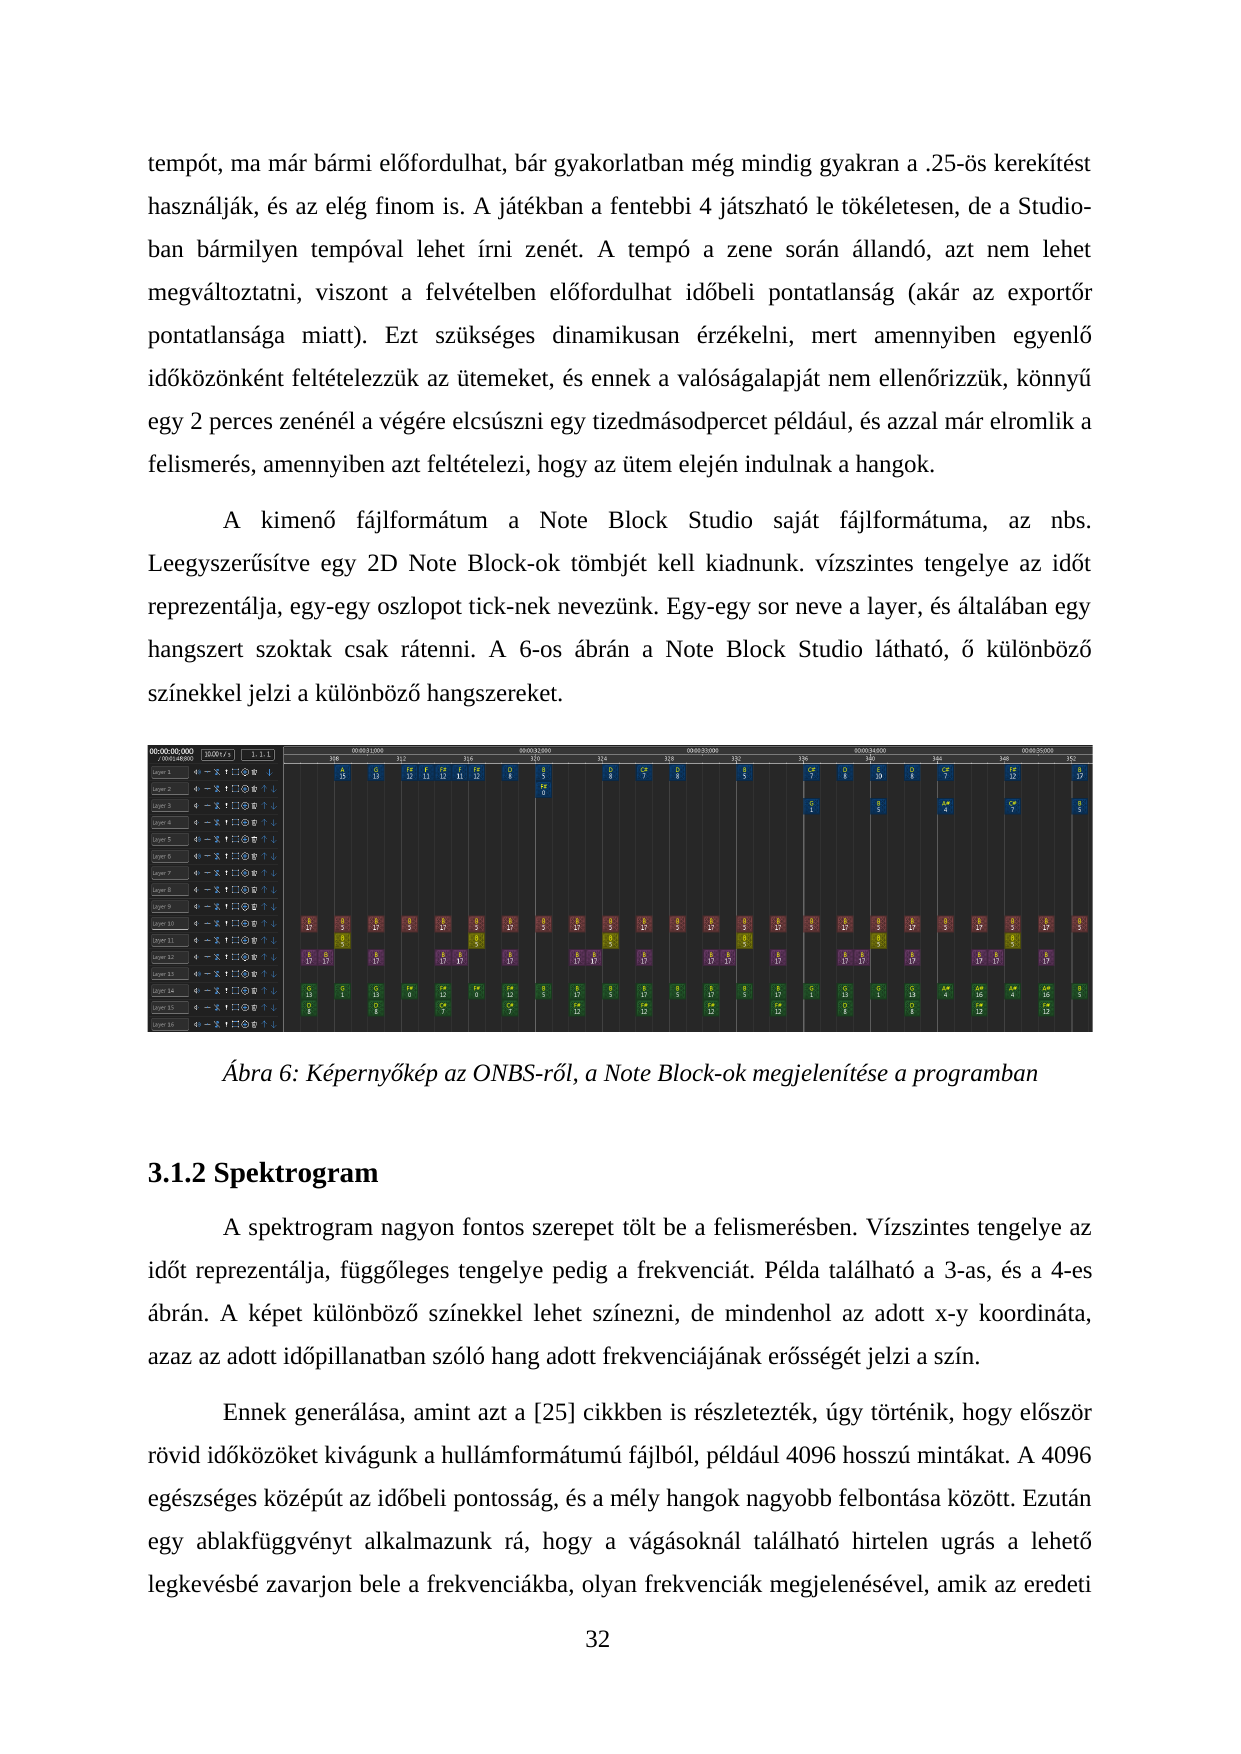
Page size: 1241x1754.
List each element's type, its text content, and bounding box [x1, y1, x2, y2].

picture [147, 745, 1093, 1032]
subtitle [148, 733, 1092, 745]
subtitle Spektrogram [148, 1087, 1092, 1189]
text Ábra 6: Képernyőkép az ONBS-ről, a Note Block-ok megjelenítése a programban [148, 1032, 1092, 1087]
text A spektrogram nagyon fontos szerepet tölt be a felismerésben. Vízszintes tengelye az időt reprezentálja, függőleges tengelye pedig a frekvenciát. Példa található a 3-as, és a 4-es ábrán. A képet különböző színekkel lehet színezni, de mindenhol az adott x-y koordináta, azaz az adott időpillanatban szóló hang adott frekvenciájának erősségét jelzi a szín. [148, 1212, 1092, 1370]
text tempót, ma már bármi előfordulhat, bár gyakorlatban még mindig gyakran a .25-ös kerekítést használják, és az elég finom is. A játékban a fentebbi 4 játszható le tökéletesen, de a Studio-ban bármilyen tempóval lehet írni zenét. A tempó a zene során állandó, azt nem lehet megváltoztatni, viszont a felvételben előfordulhat időbeli pontatlanság (akár az exportőr pontatlansága miatt). Ezt szükséges dinamikusan érzékelni, mert amennyiben egyenlő időközönként feltételezzük az ütemeket, és ennek a valóságalapját nem ellenőrizzük, könnyű egy 2 perces zenénél a végére elcsúszni egy tizedmásodpercet például, és azzal már elromlik a felismerés, amennyiben azt feltételezi, hogy az ütem elején indulnak a hangok. [148, 148, 1092, 478]
text Ennek generálása, amint azt a [25] cikkben is részletezték, úgy történik, hogy először rövid időközöket kivágunk a hullámformátumú fájlból, például 4096 hosszú mintákat. A 4096 egészséges középút az időbeli pontosság, és a mély hangok nagyobb felbontása között. Ezután egy ablakfüggvényt alkalmazunk rá, hogy a vágásoknál található hirtelen ugrás a lehető legkevésbé zavarjon bele a frekvenciákba, olyan frekvenciák megjelenésével, amik az eredeti [148, 1397, 1092, 1598]
text A kimenő fájlformátum a Note Block Studio saját fájlformátuma, az nbs. Leegyszerűsítve egy 2D Note Block-ok tömbjét kell kiadnunk. vízszintes tengelye az időt reprezentálja, egy-egy oszlopot tick-nek nevezünk. Egy-egy sor neve a layer, és általában egy hangszert szoktak csak rátenni. A 6-os ábrán a Note Block Studio látható, ő különböző színekkel jelzi a különböző hangszereket. [148, 505, 1092, 706]
